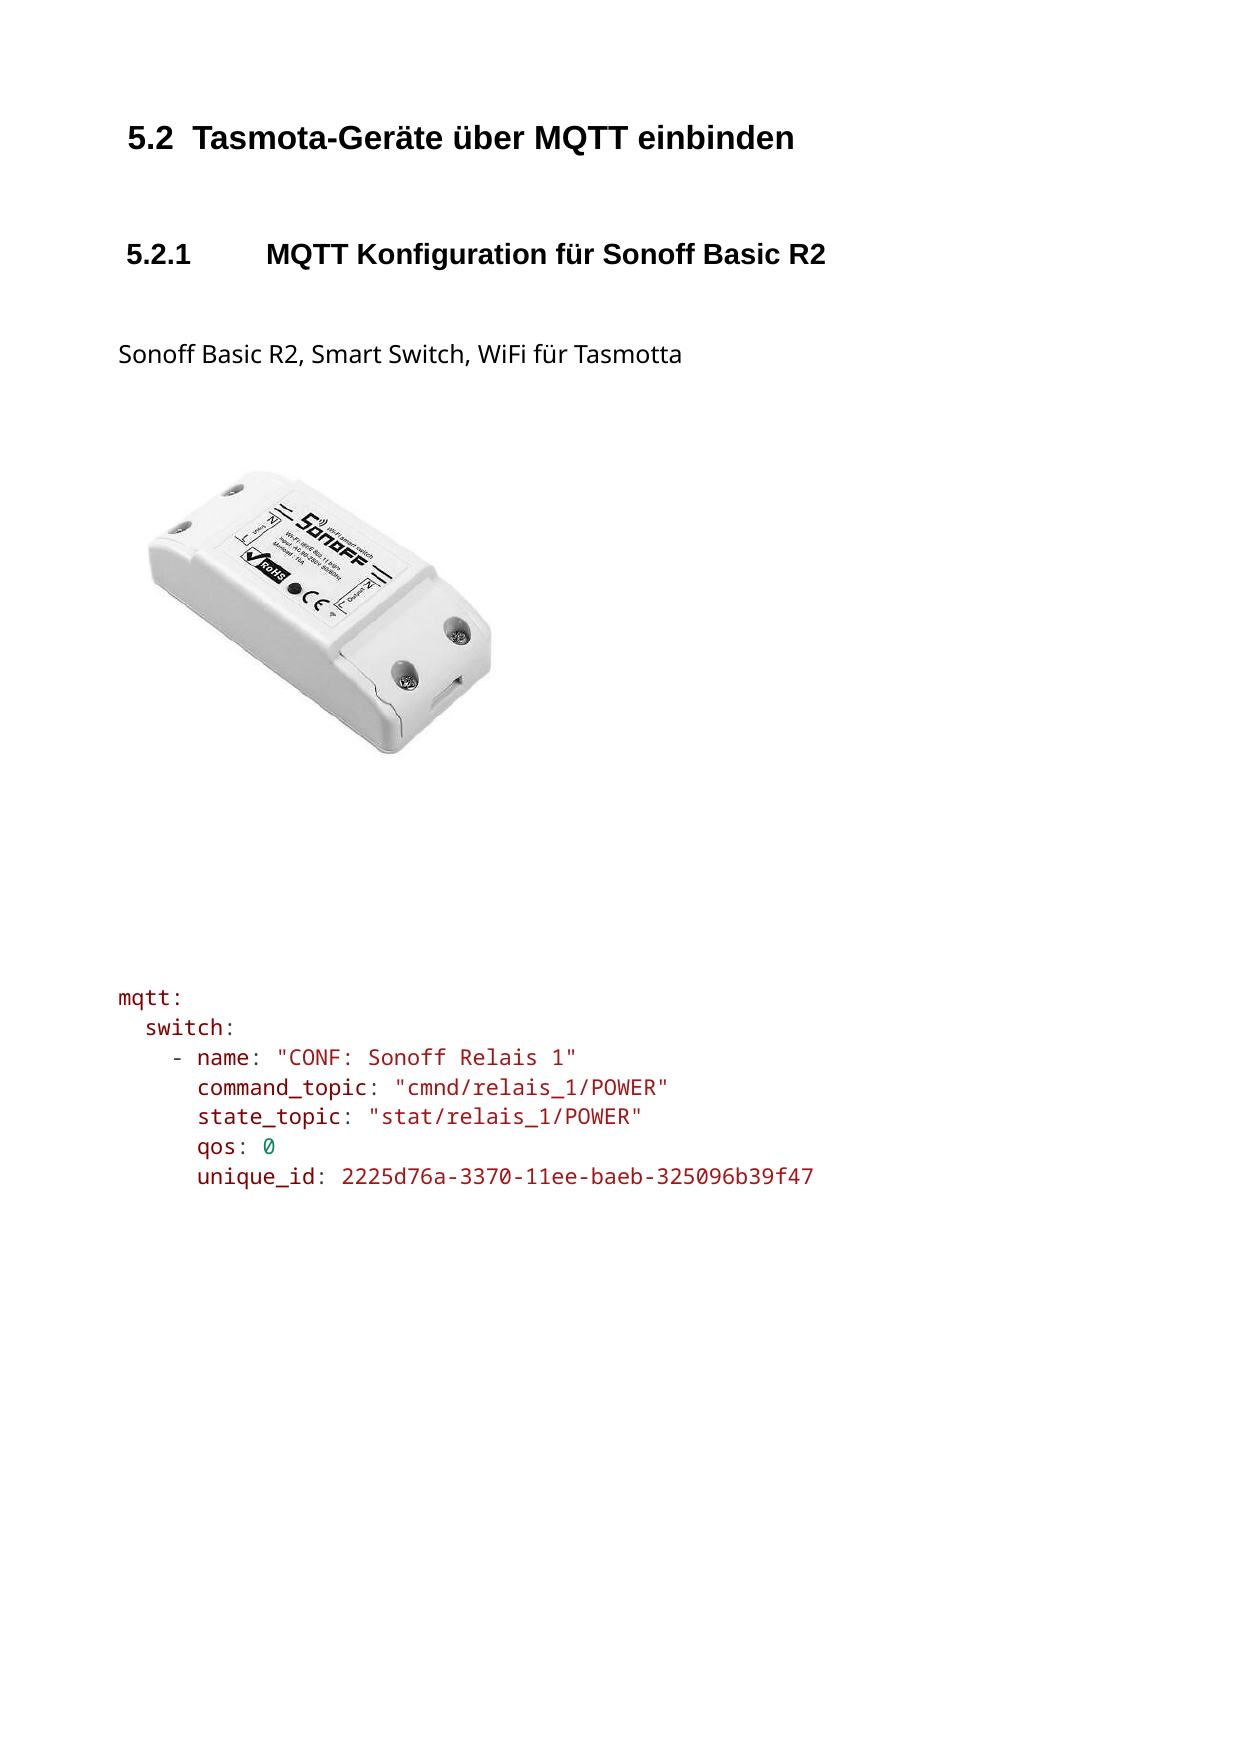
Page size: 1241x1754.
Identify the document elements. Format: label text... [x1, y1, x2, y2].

subtitle MQTT Konfiguration für Sonoff Basic R2 [118, 237, 1122, 271]
text switch: [118, 1012, 1122, 1042]
picture [131, 453, 510, 772]
text command_topic: "cmnd/relais_1/POWER" [118, 1072, 1122, 1101]
text unique_id: 2225d76a-3370-11ee-baeb-325096b39f47 [118, 1161, 1122, 1191]
text state_topic: "stat/relais_1/POWER" [118, 1101, 1122, 1131]
subtitle Tasmota-Geräte über MQTT einbinden [118, 118, 1122, 157]
text Sonoff Basic R2, Smart Switch, WiFi für Tasmotta [118, 337, 1122, 371]
text mqtt: [118, 982, 1122, 1012]
text - name: "CONF: Sonoff Relais 1" [118, 1042, 1122, 1072]
text qos: 0 [118, 1131, 1122, 1161]
